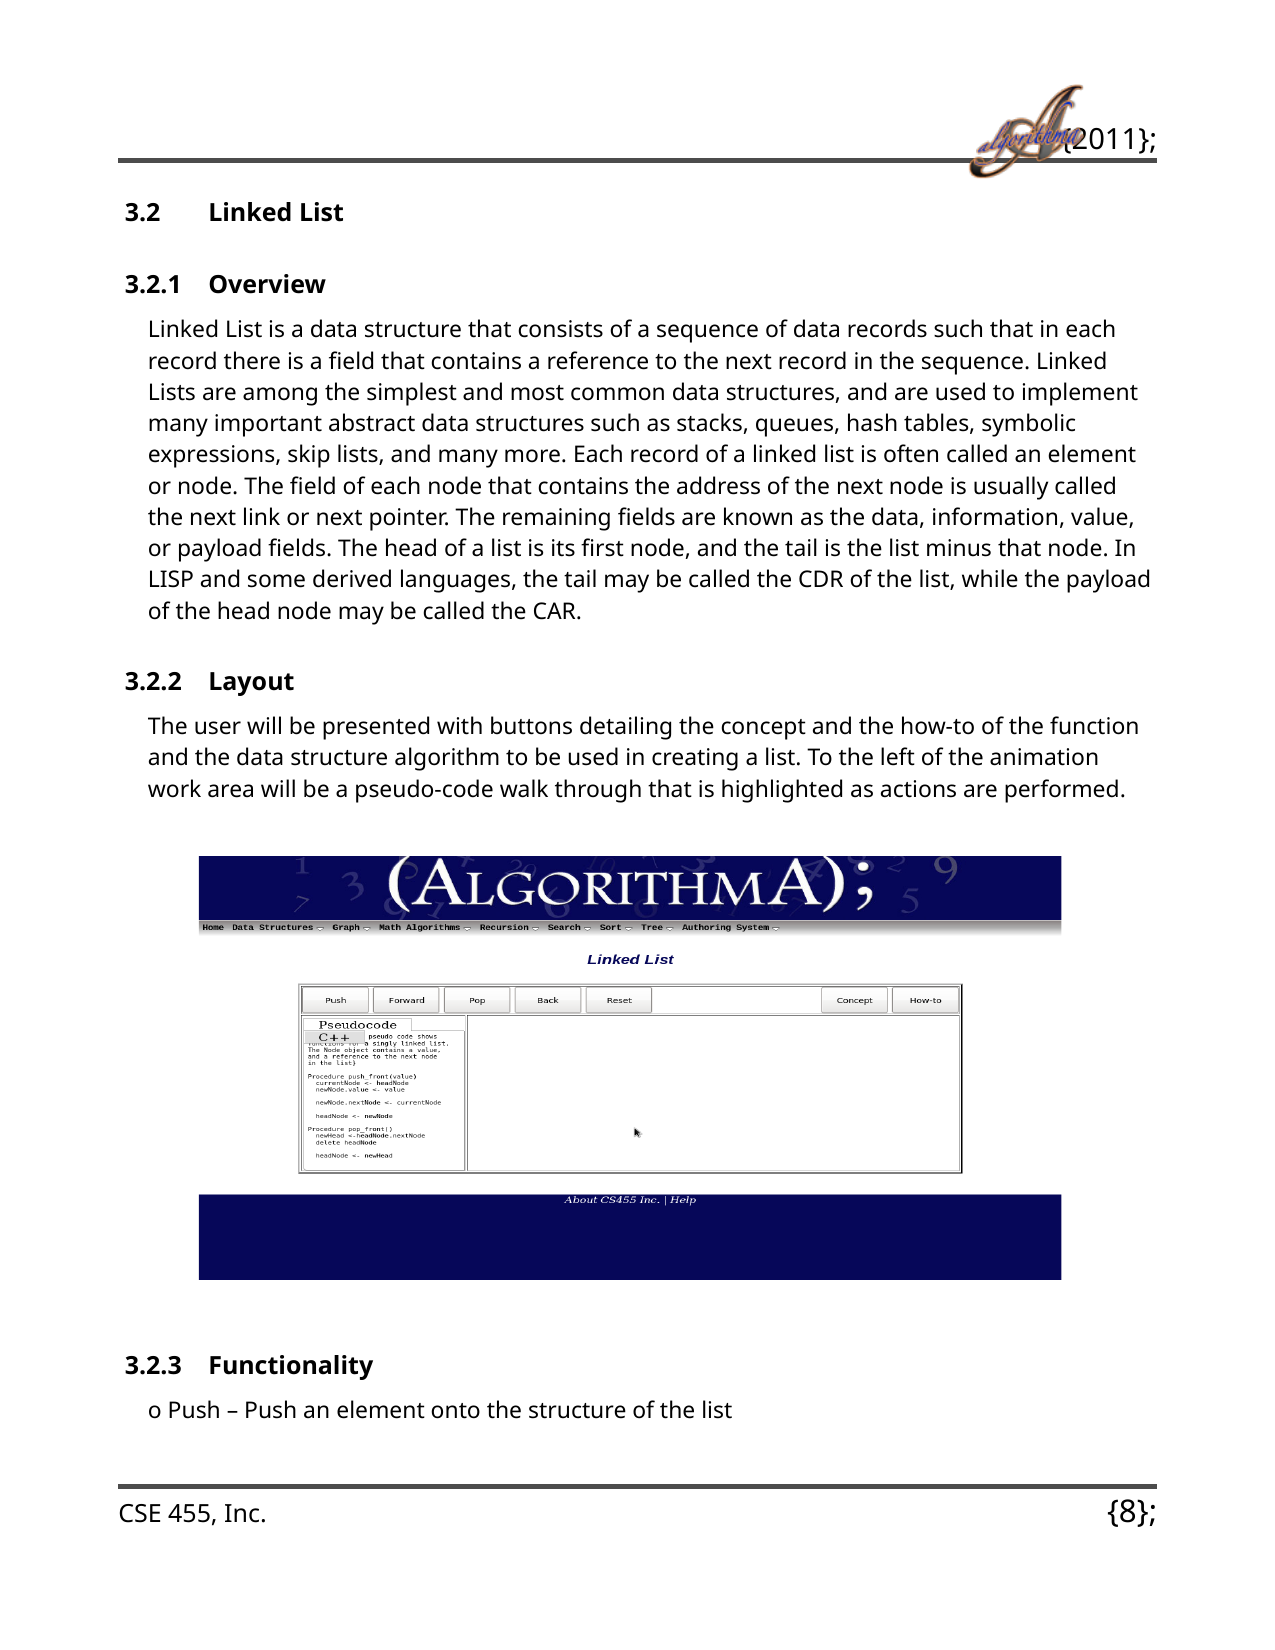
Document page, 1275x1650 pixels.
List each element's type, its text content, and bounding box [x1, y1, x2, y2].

subtitle Overview [118, 267, 1157, 301]
text The user will be presented with buttons detailing the concept and the how-to of the function and the data structure algorithm to be used in creating a list. To the left of the animation work area will be a pseudo-code walk through that is highlighted as actions are performed. [148, 710, 1157, 804]
text Linked List is a data structure that consists of a sequence of data records such that in each record there is a field that contains a reference to the next record in the sequence. Linked Lists are among the simplest and most common data structures, and are used to implement many important abstract data structures such as stacks, queues, hash tables, symbolic expressions, skip lists, and many more. Each record of a linked list is often called an element or node. The field of each node that contains the address of the next node is usually called the next link or next pointer. The remaining fields are known as the data, information, value, or payload fields. The head of a list is its first node, and the tail is the list minus that node. In LISP and some derived languages, the tail may be called the CDR of the list, while the payload of the head node may be called the CAR. [148, 313, 1157, 626]
text o Push – Push an element onto the structure of the list [148, 1394, 1157, 1426]
subtitle Linked List [118, 192, 1157, 229]
picture [966, 83, 1087, 180]
picture [198, 856, 1062, 1280]
subtitle Layout [118, 663, 1157, 697]
subtitle Functionality [118, 1348, 1157, 1382]
